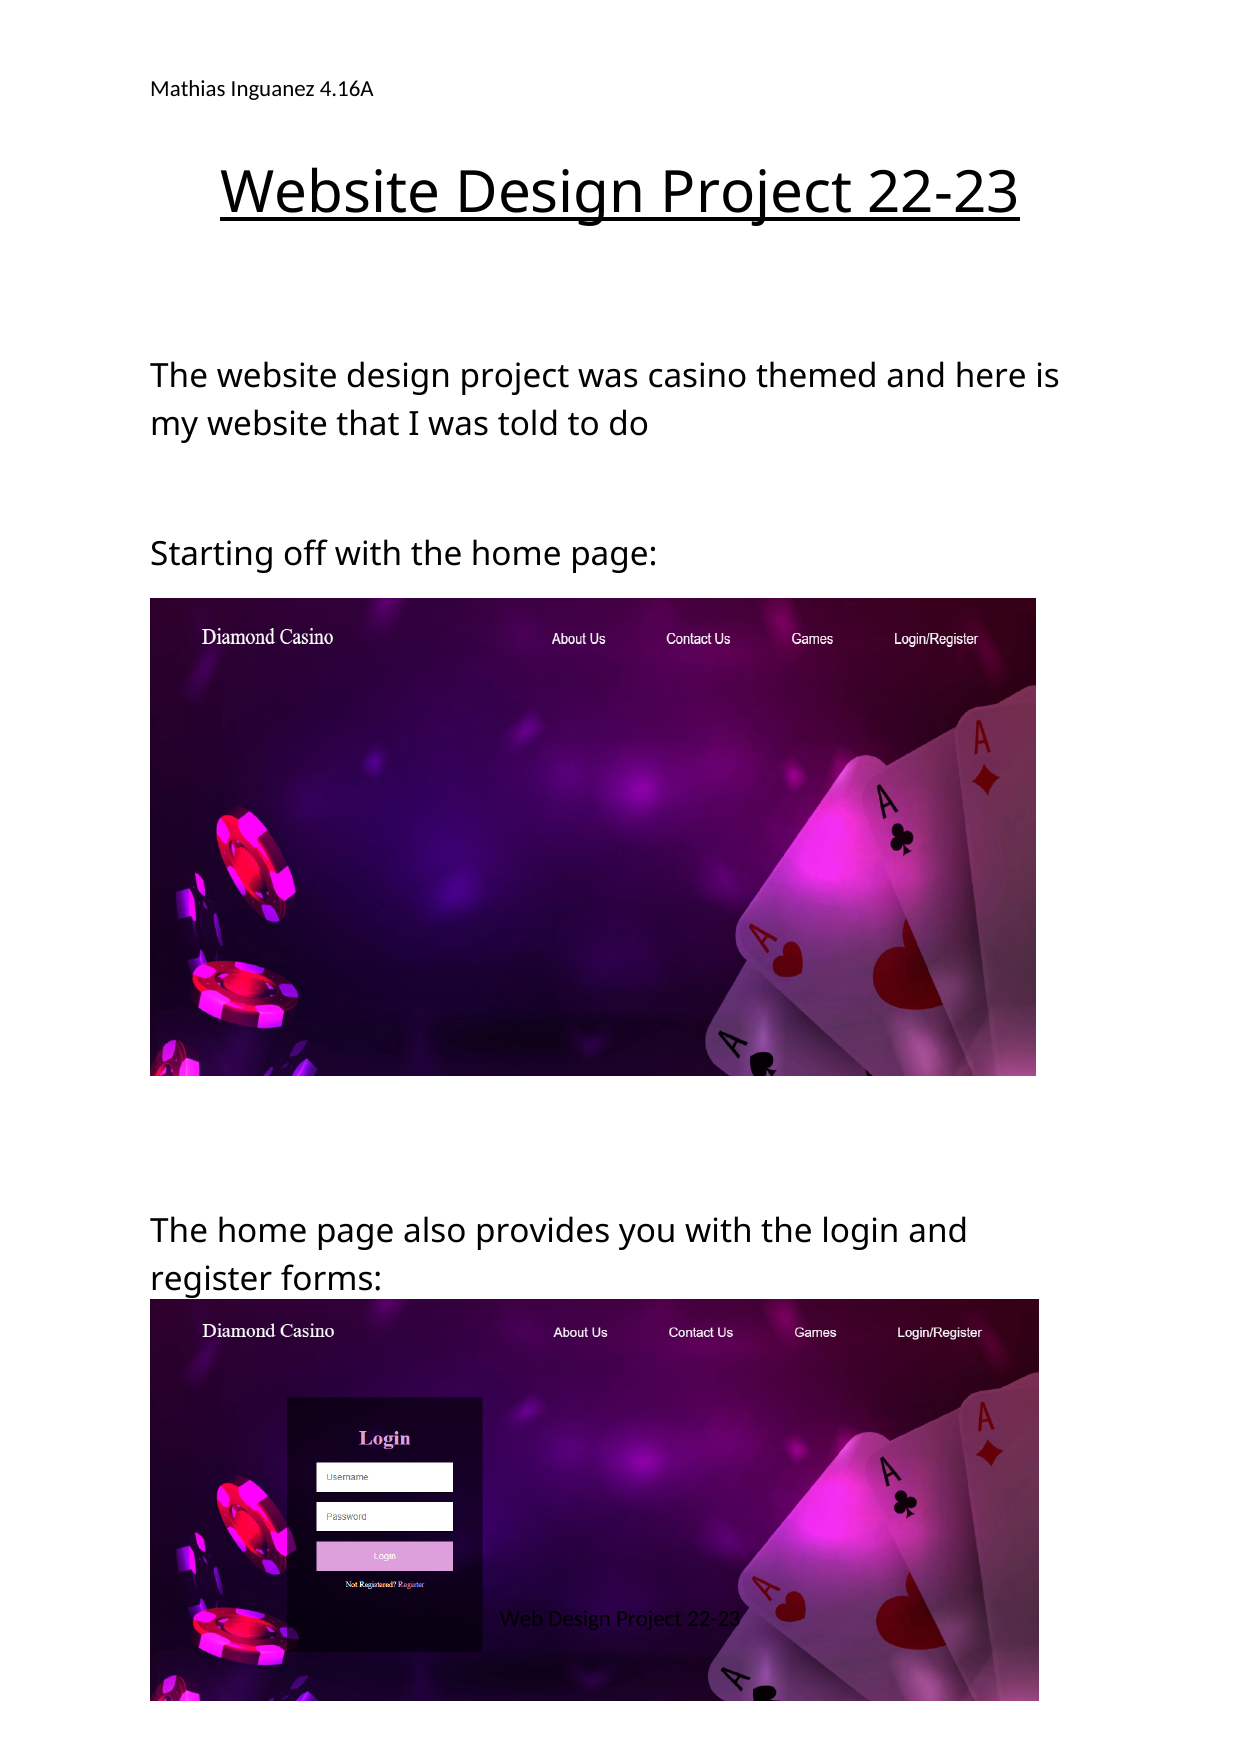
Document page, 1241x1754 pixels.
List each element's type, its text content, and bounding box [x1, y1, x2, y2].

text Website Design Project 22-23 [150, 150, 1090, 229]
text The website design project was casino themed and here is my website that I was told to do [150, 352, 1090, 445]
text Starting off with the home page: [150, 529, 1090, 575]
text The home page also provides you with the login and register forms: [150, 1206, 1090, 1300]
